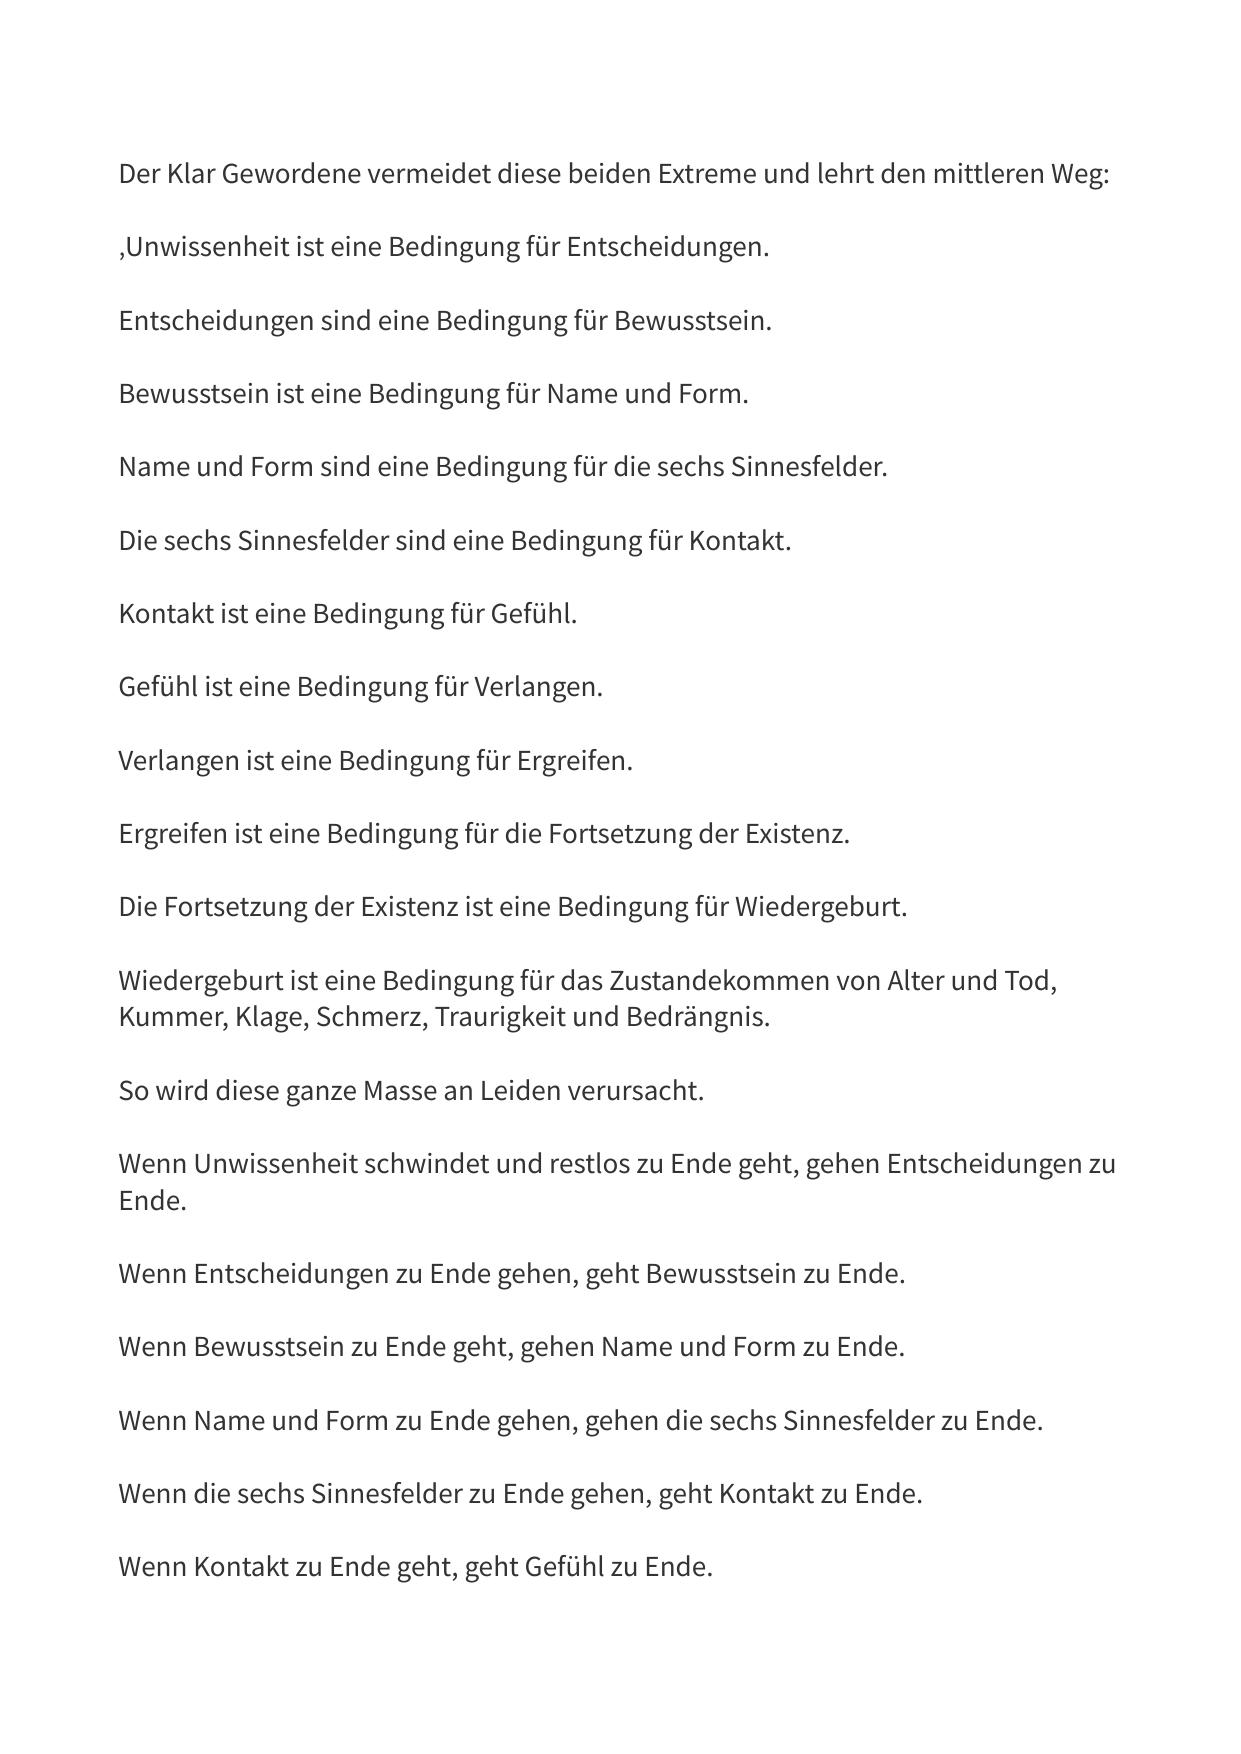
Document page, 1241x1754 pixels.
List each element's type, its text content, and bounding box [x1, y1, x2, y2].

text Gefühl ist eine Bedingung für Verlangen. [118, 668, 1122, 705]
text Wenn Bewusstsein zu Ende geht, gehen Name und Form zu Ende. [118, 1328, 1122, 1365]
text Ergreifen ist eine Bedingung für die Fortsetzung der Existenz. [118, 815, 1122, 851]
text Wenn Unwissenheit schwindet und restlos zu Ende geht, gehen Entscheidungen zu Ende. [118, 1145, 1122, 1218]
text Der Klar Gewordene vermeidet diese beiden Extreme und lehrt den mittleren Weg: [118, 155, 1122, 191]
text Wiedergeburt ist eine Bedingung für das Zustandekommen von Alter und Tod, Kummer, Klage, Schmerz, Traurigkeit und Bedrängnis. [118, 961, 1122, 1035]
text Die sechs Sinnesfelder sind eine Bedingung für Kontakt. [118, 521, 1122, 558]
text ‚Unwissenheit ist eine Bedingung für Entscheidungen. [118, 228, 1122, 265]
text Kontakt ist eine Bedingung für Gefühl. [118, 595, 1122, 631]
text Wenn Name und Form zu Ende gehen, gehen die sechs Sinnesfelder zu Ende. [118, 1401, 1122, 1438]
text Wenn die sechs Sinnesfelder zu Ende gehen, geht Kontakt zu Ende. [118, 1475, 1122, 1511]
text Verlangen ist eine Bedingung für Ergreifen. [118, 741, 1122, 778]
text Entscheidungen sind eine Bedingung für Bewusstsein. [118, 301, 1122, 338]
text Die Fortsetzung der Existenz ist eine Bedingung für Wiedergeburt. [118, 888, 1122, 925]
text Name und Form sind eine Bedingung für die sechs Sinnesfelder. [118, 448, 1122, 485]
text Wenn Entscheidungen zu Ende gehen, geht Bewusstsein zu Ende. [118, 1255, 1122, 1291]
text So wird diese ganze Masse an Leiden verursacht. [118, 1071, 1122, 1108]
text Bewusstsein ist eine Bedingung für Name und Form. [118, 375, 1122, 411]
text Wenn Kontakt zu Ende geht, geht Gefühl zu Ende. [118, 1548, 1122, 1585]
